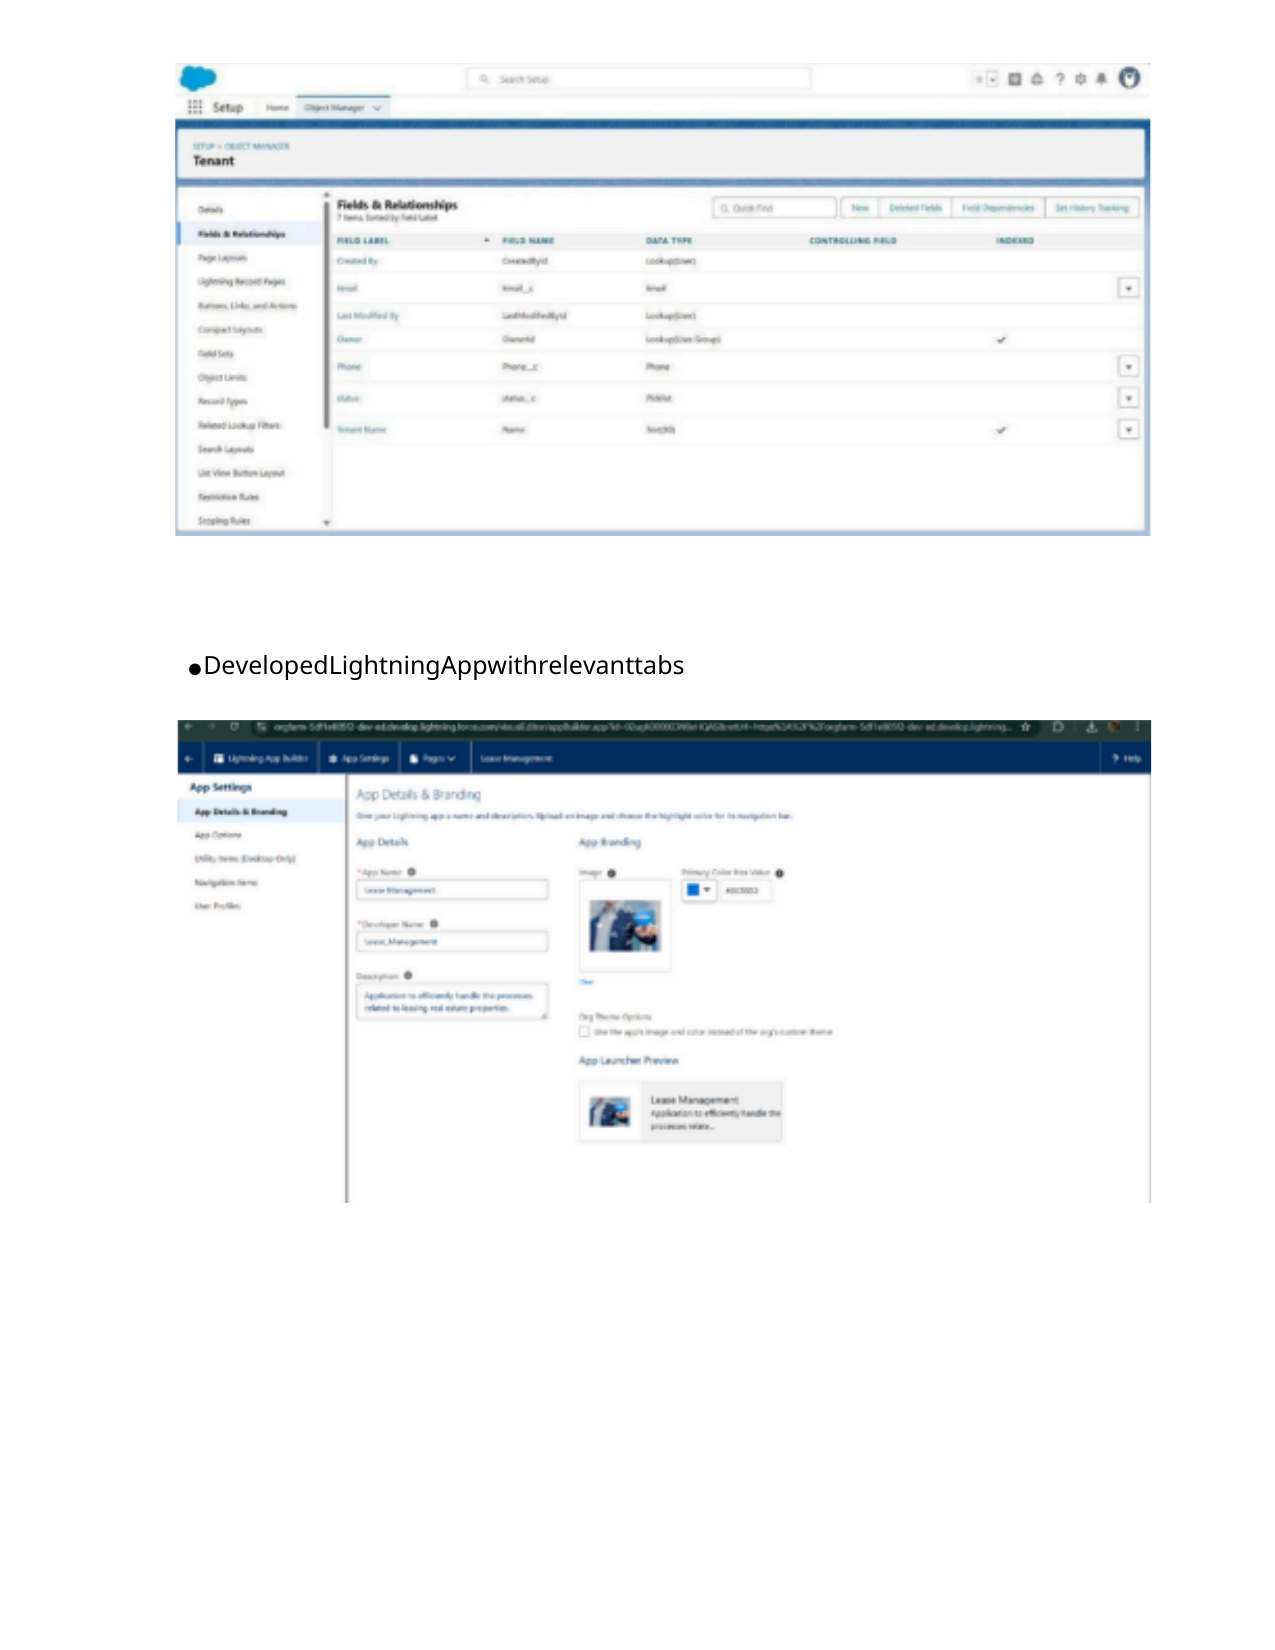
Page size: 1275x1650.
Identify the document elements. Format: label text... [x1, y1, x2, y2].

text ●DevelopedLightningAppwithrelevanttabs [187, 636, 1266, 684]
